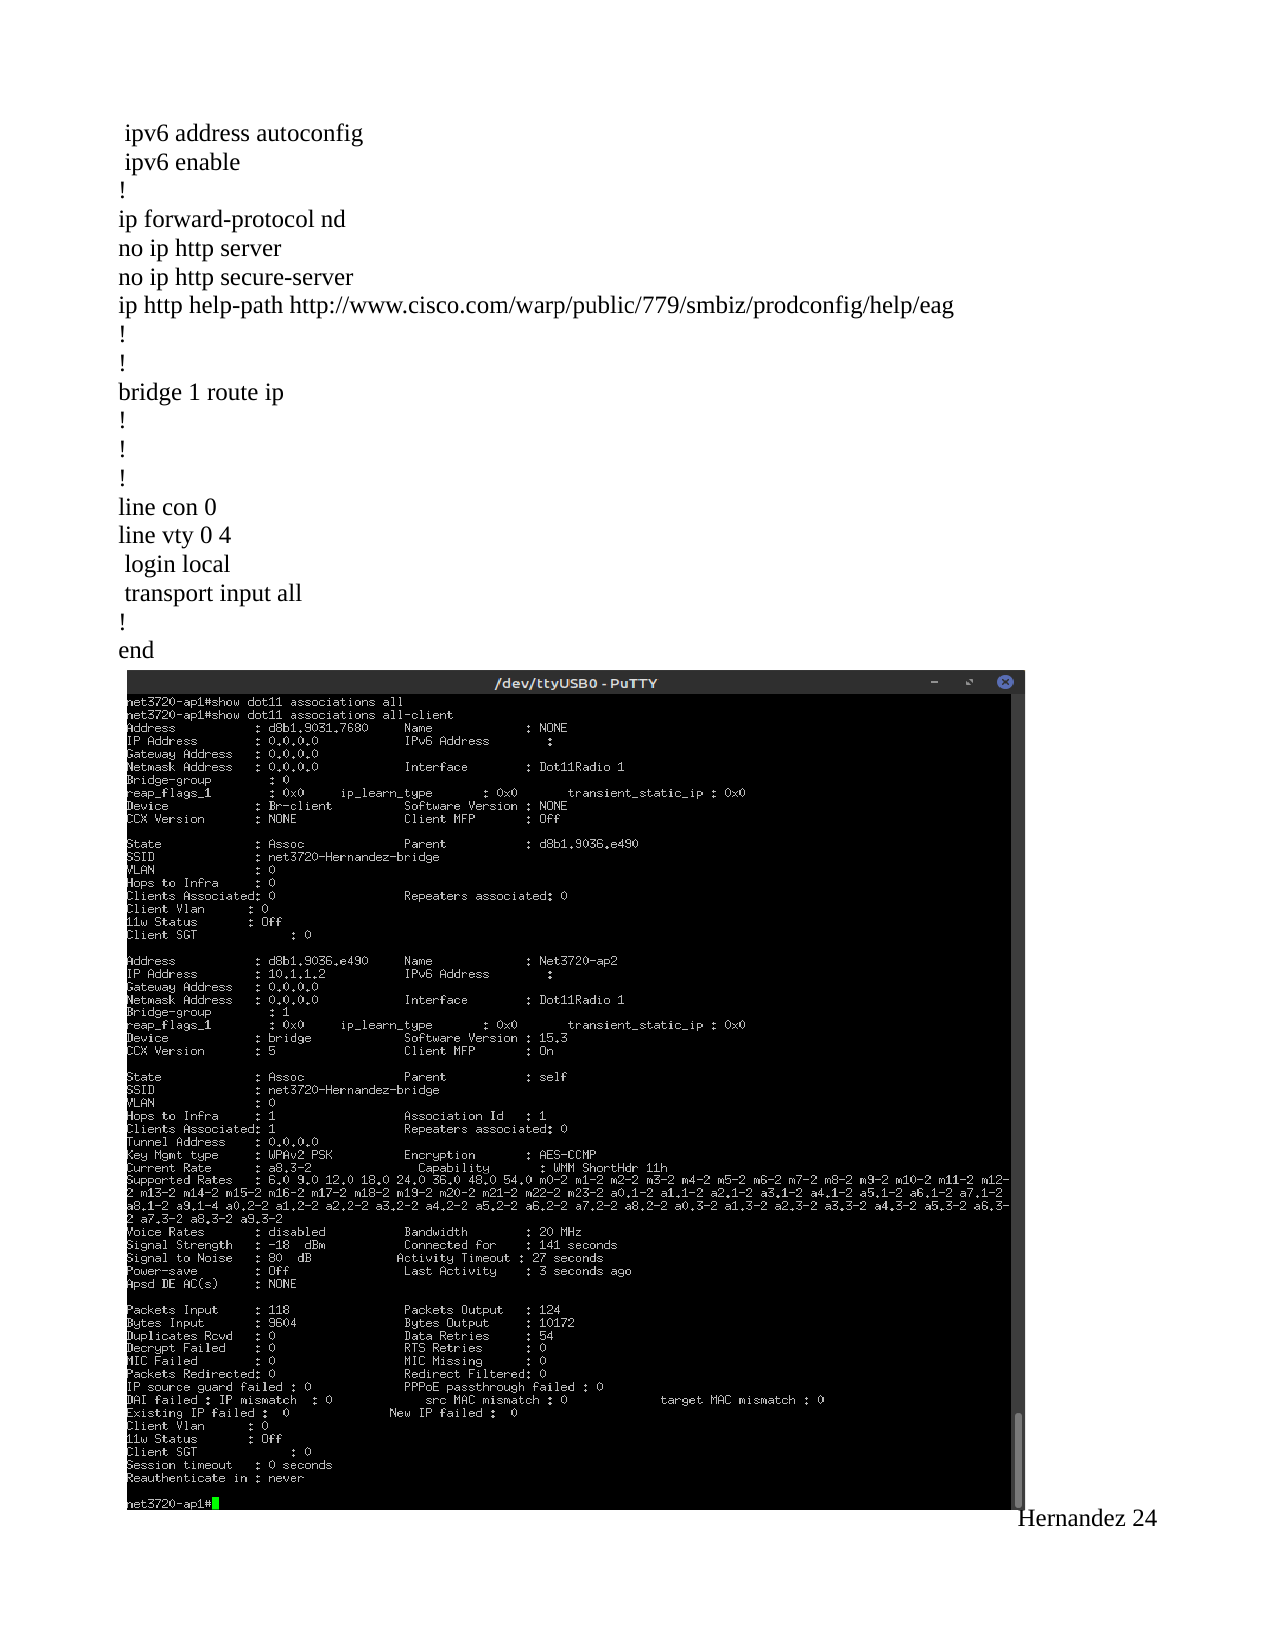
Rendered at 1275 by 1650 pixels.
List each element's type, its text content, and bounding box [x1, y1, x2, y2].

text ! [118, 607, 1157, 636]
text ipv6 address autoconfig [118, 118, 1157, 147]
picture [127, 670, 1026, 1510]
text transport input all [118, 578, 1157, 607]
text bridge 1 route ip [118, 377, 1157, 406]
text ipv6 enable [118, 147, 1157, 176]
text no ip http server [118, 233, 1157, 262]
text ! [118, 176, 1157, 204]
text line vty 0 4 [118, 521, 1157, 549]
text line con 0 [118, 492, 1157, 521]
text end [118, 636, 1157, 664]
text ! [118, 434, 1157, 463]
text no ip http secure-server [118, 262, 1157, 291]
text ! [118, 463, 1157, 492]
text ! [118, 319, 1157, 348]
text ! [118, 348, 1157, 377]
text ip http help-path http://www.cisco.com/warp/public/779/smbiz/prodconfig/help/eag [118, 291, 1157, 319]
text ! [118, 406, 1157, 434]
text ip forward-protocol nd [118, 204, 1157, 233]
text login local [118, 549, 1157, 578]
